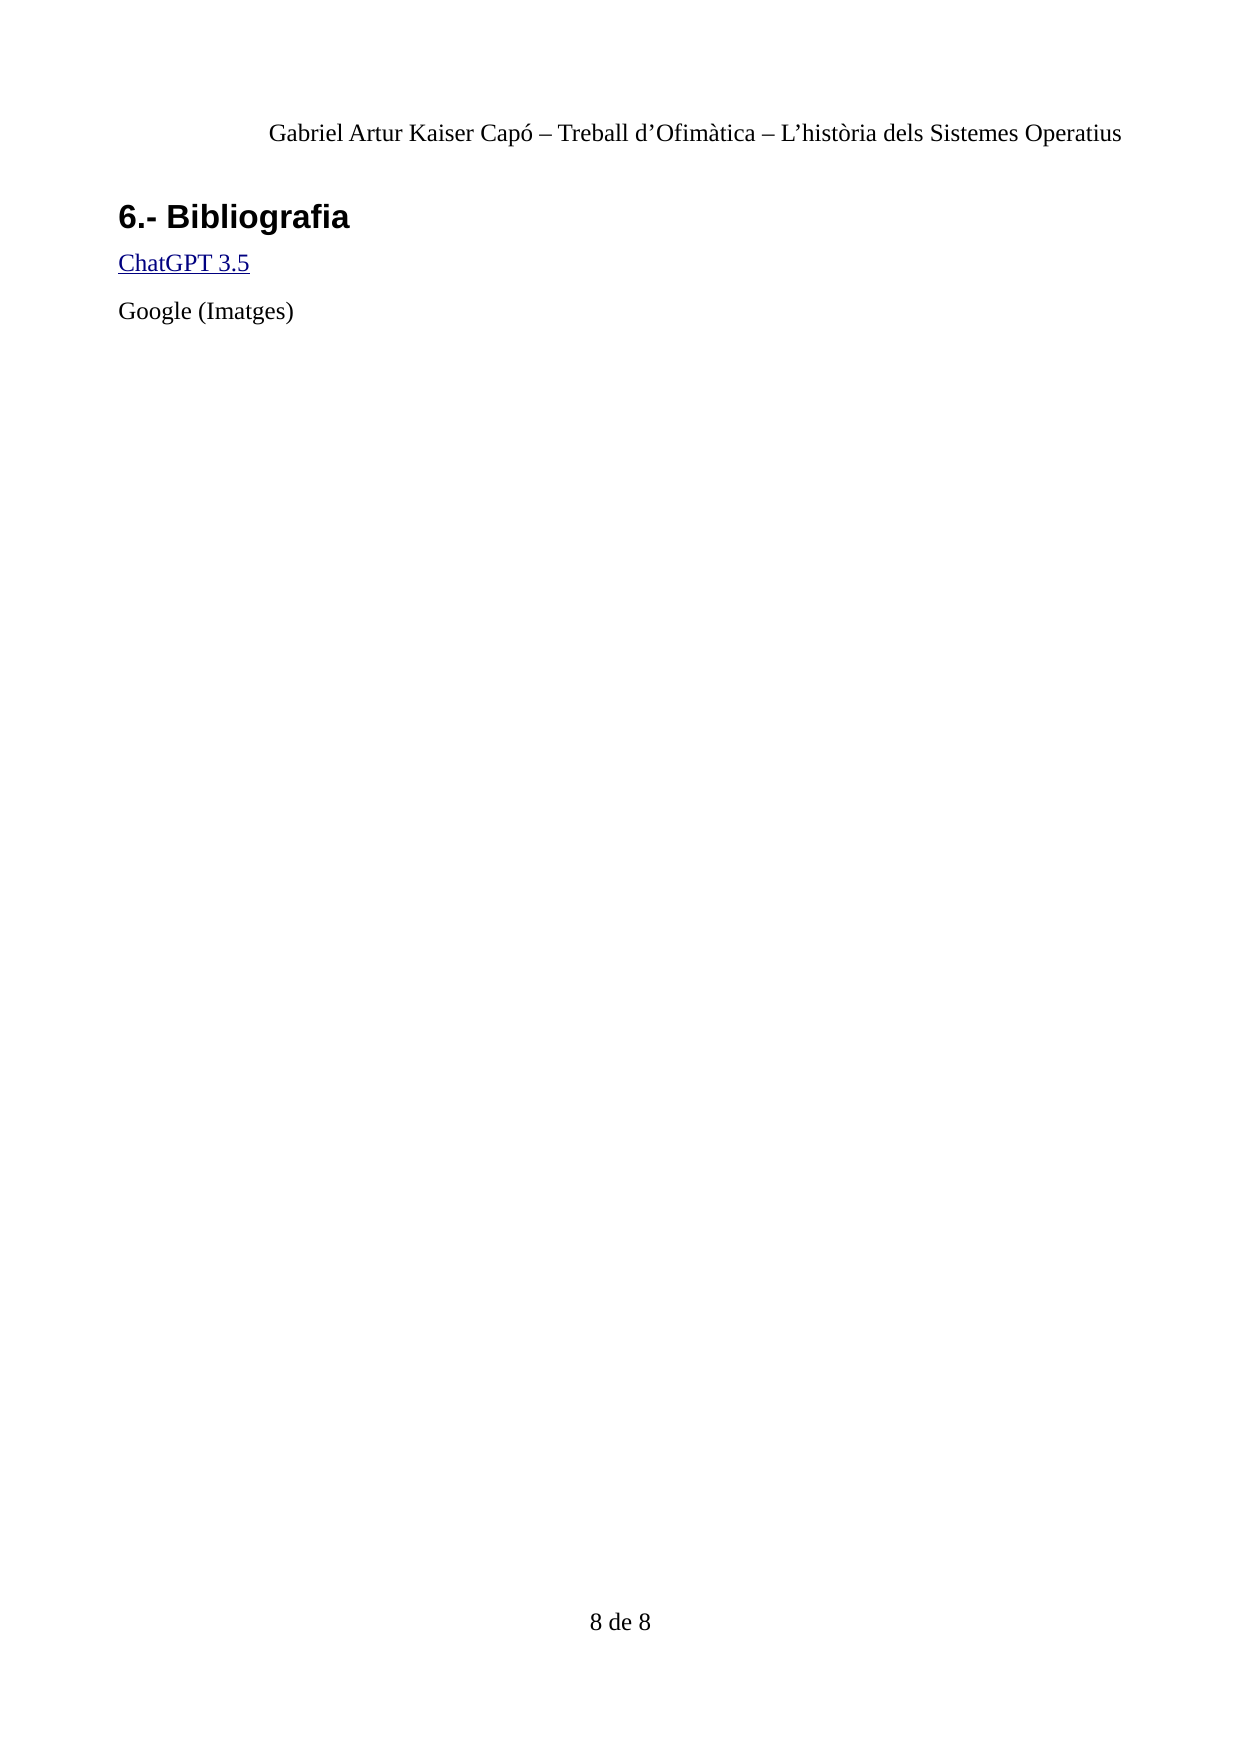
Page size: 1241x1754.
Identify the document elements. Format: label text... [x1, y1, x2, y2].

text Google (Imatges) [118, 296, 1122, 324]
subtitle 6.- Bibliografia [118, 197, 1122, 236]
text ChatGPT 3.5 [118, 248, 1122, 277]
